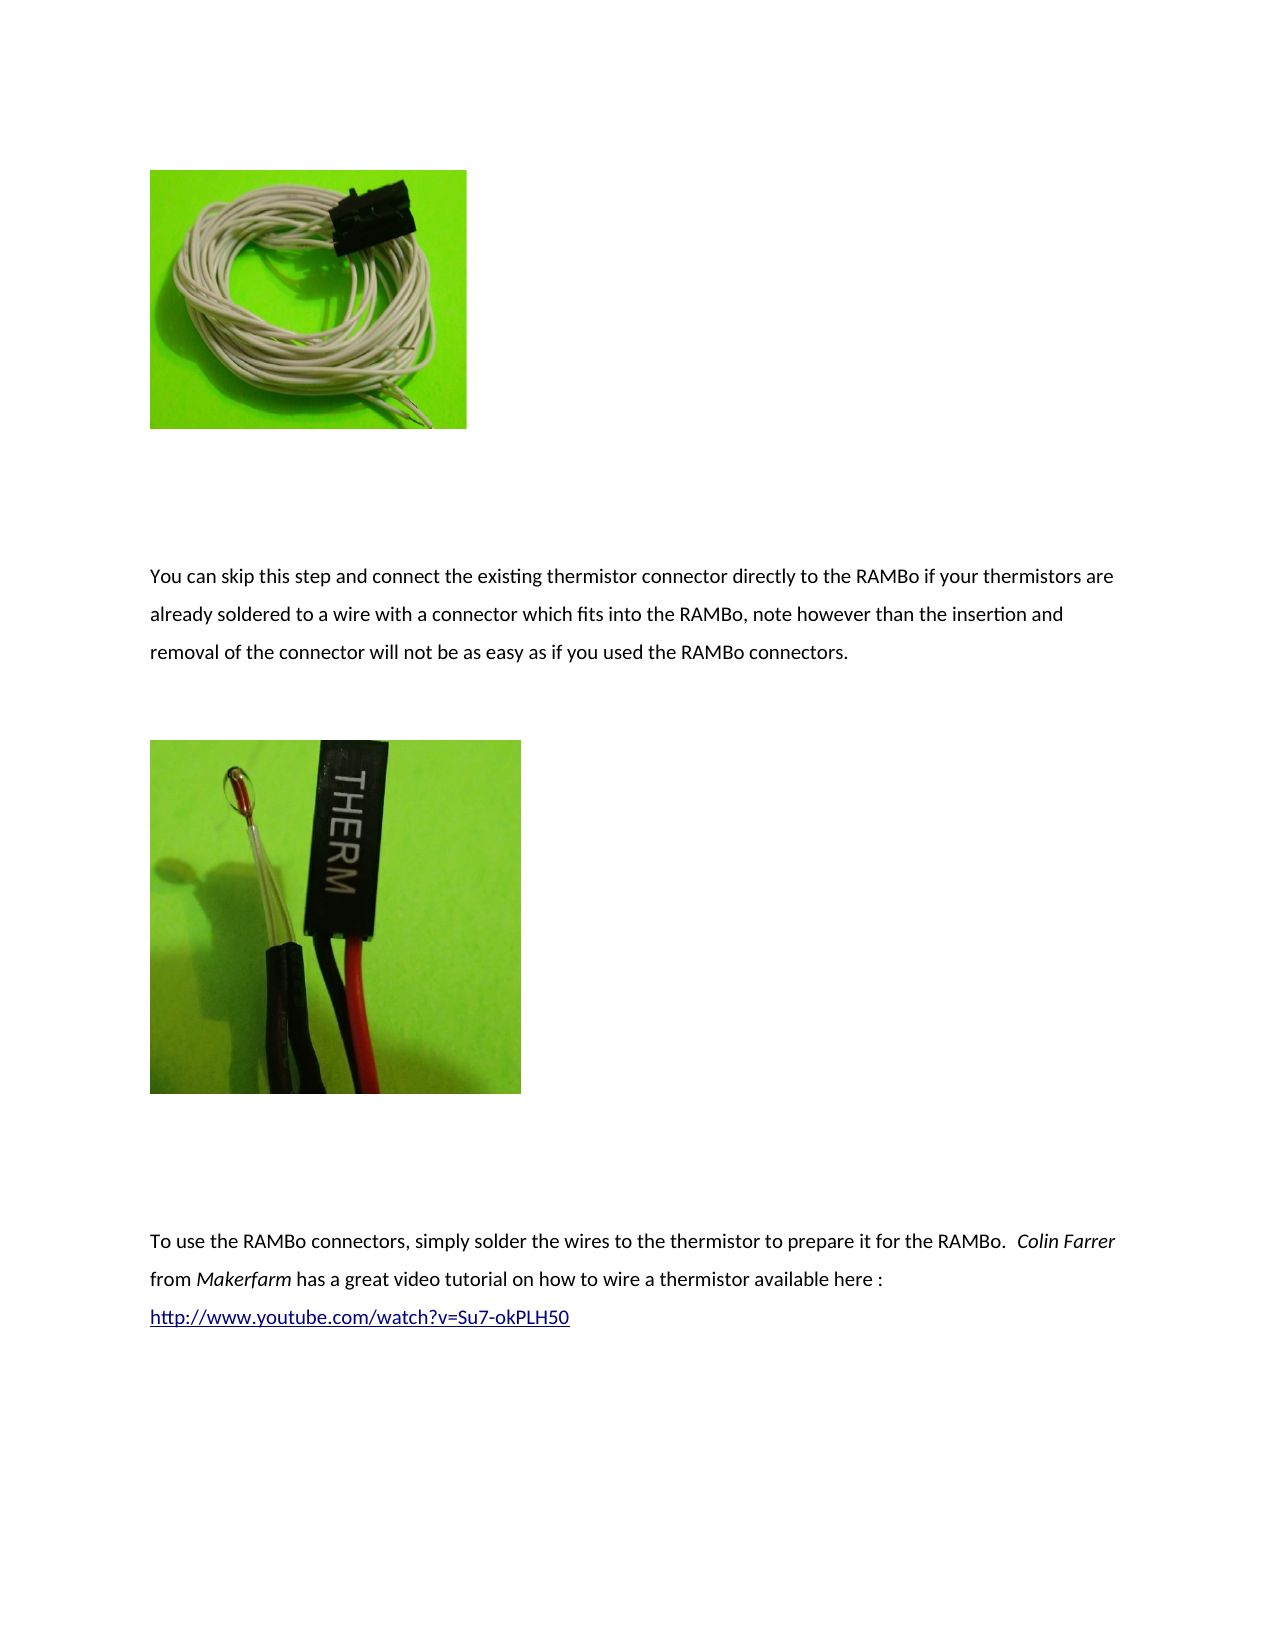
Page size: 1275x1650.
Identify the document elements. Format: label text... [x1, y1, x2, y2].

text To use the RAMBo connectors, simply solder the wires to the thermistor to prepare it for the RAMBo. Colin Farrer from Makerfarm has a great video tutorial on how to wire a thermistor available here : http://www.youtube.com/watch?v=Su7-okPLH50 [150, 1228, 1125, 1330]
text You can skip this step and connect the existing thermistor connector directly to the RAMBo if your thermistors are already soldered to a wire with a connector which fits into the RAMBo, note however than the insertion and removal of the connector will not be as easy as if you used the RAMBo connectors. [150, 563, 1125, 665]
